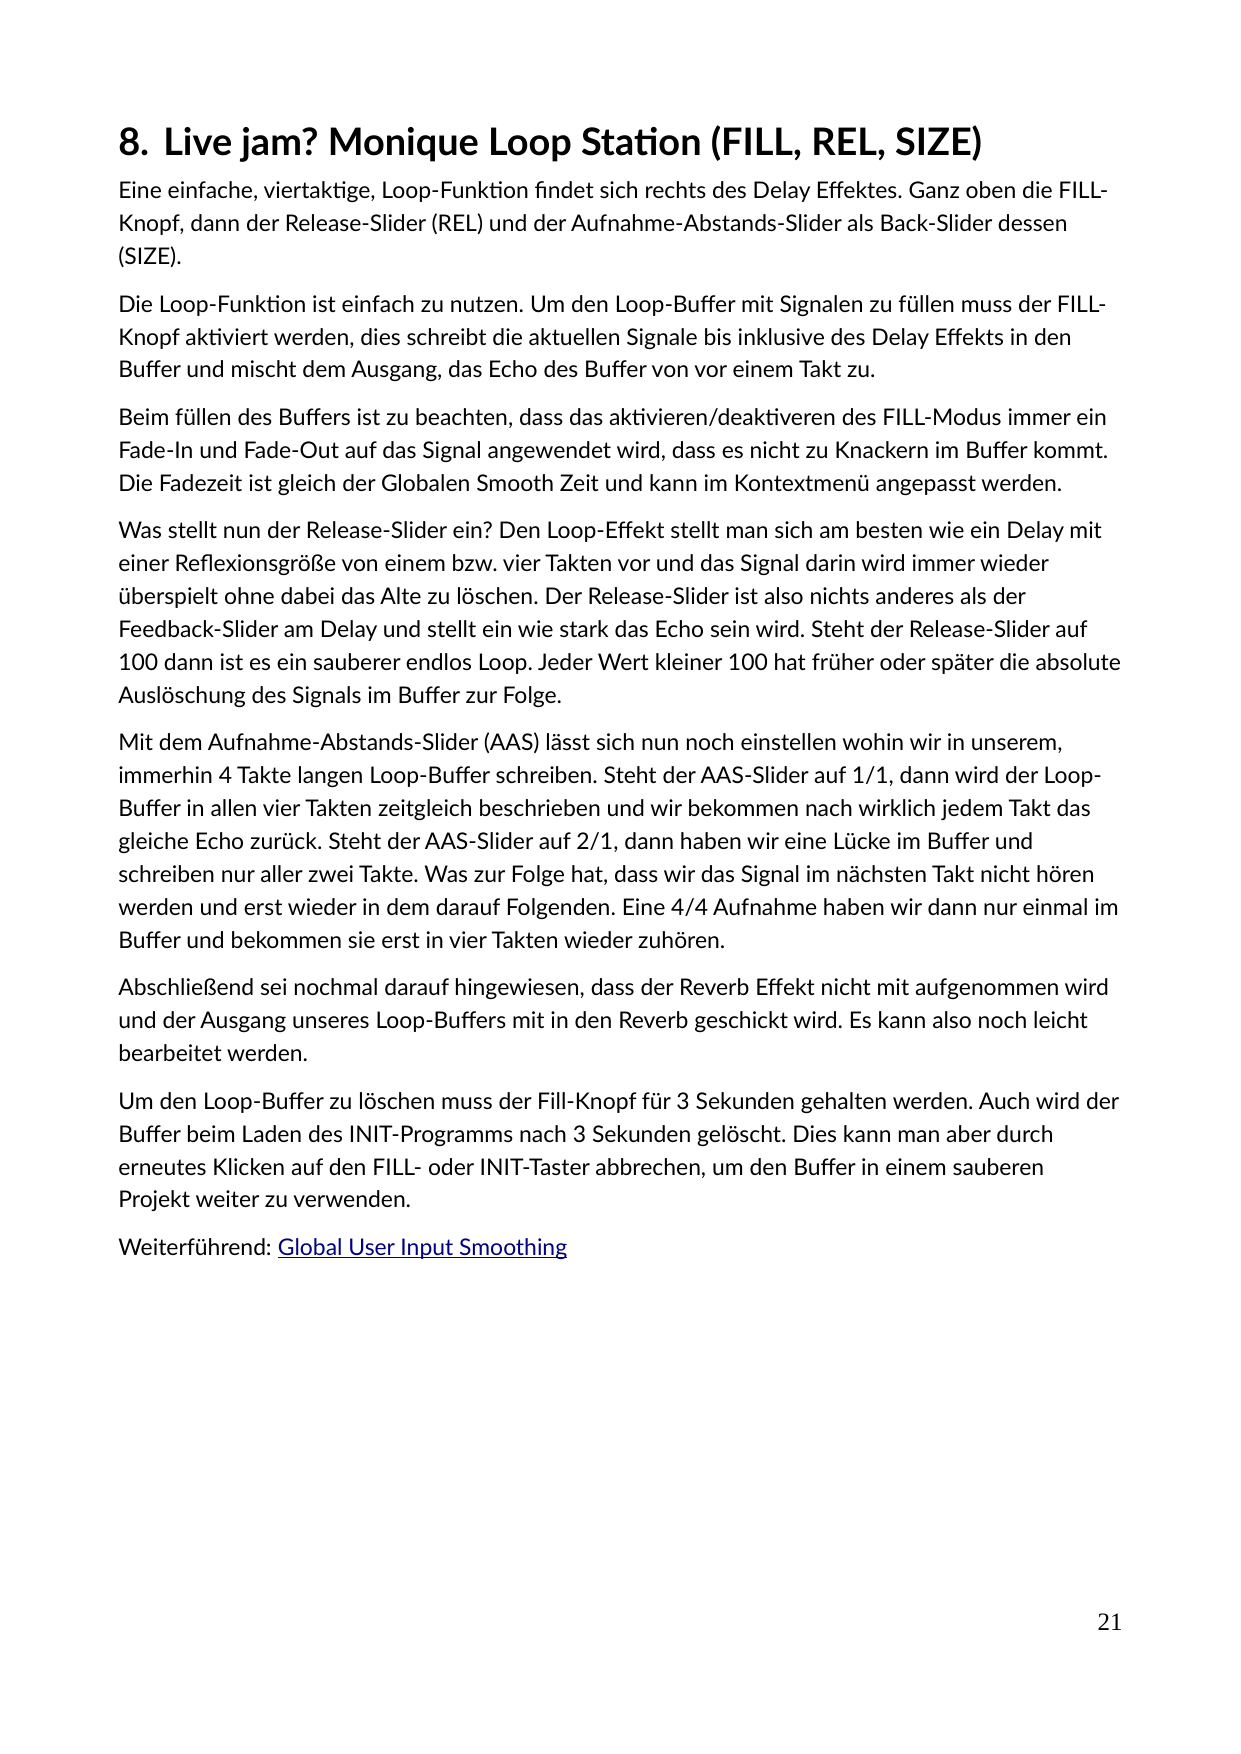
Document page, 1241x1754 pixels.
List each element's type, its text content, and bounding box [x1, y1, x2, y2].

text Mit dem Aufnahme-Abstands-Slider (AAS) lässt sich nun noch einstellen wohin wir in unserem, immerhin 4 Takte langen Loop-Buffer schreiben. Steht der AAS-Slider auf 1/1, dann wird der Loop-Buffer in allen vier Takten zeitgleich beschrieben und wir bekommen nach wirklich jedem Takt das gleiche Echo zurück. Steht der AAS-Slider auf 2/1, dann haben wir eine Lücke im Buffer und schreiben nur aller zwei Takte. Was zur Folge hat, dass wir das Signal im nächsten Takt nicht hören werden und erst wieder in dem darauf Folgenden. Eine 4/4 Aufnahme haben wir dann nur einmal im Buffer und bekommen sie erst in vier Takten wieder zuhören. [118, 728, 1122, 953]
text Eine einfache, viertaktige, Loop-Funktion findet sich rechts des Delay Effektes. Ganz oben die FILL-Knopf, dann der Release-Slider (REL) und der Aufnahme-Abstands-Slider als Back-Slider dessen (SIZE). [118, 176, 1122, 269]
text Weiterführend: Global User Input Smoothing [118, 1233, 1122, 1260]
text Was stellt nun der Release-Slider ein? Den Loop-Effekt stellt man sich am besten wie ein Delay mit einer Reflexionsgröße von einem bzw. vier Takten vor und das Signal darin wird immer wieder überspielt ohne dabei das Alte zu löschen. Der Release-Slider ist also nichts anderes als der Feedback-Slider am Delay und stellt ein wie stark das Echo sein wird. Steht der Release-Slider auf 100 dann ist es ein sauberer endlos Loop. Jeder Wert kleiner 100 hat früher oder später die absolute Auslöschung des Signals im Buffer zur Folge. [118, 516, 1122, 708]
text Um den Loop-Buffer zu löschen muss der Fill-Knopf für 3 Sekunden gehalten werden. Auch wird der Buffer beim Laden des INIT-Programms nach 3 Sekunden gelöscht. Dies kann man aber durch erneutes Klicken auf den FILL- oder INIT-Taster abbrechen, um den Buffer in einem sauberen Projekt weiter zu verwenden. [118, 1087, 1122, 1213]
text Abschließend sei nochmal darauf hingewiesen, dass der Reverb Effekt nicht mit aufgenommen wird und der Ausgang unseres Loop-Buffers mit in den Reverb geschickt wird. Es kann also noch leicht bearbeitet werden. [118, 973, 1122, 1067]
text Die Loop-Funktion ist einfach zu nutzen. Um den Loop-Buffer mit Signalen zu füllen muss der FILL-Knopf aktiviert werden, dies schreibt die aktuellen Signale bis inklusive des Delay Effekts in den Buffer und mischt dem Ausgang, das Echo des Buffer von vor einem Takt zu. [118, 289, 1122, 383]
text Beim füllen des Buffers ist zu beachten, dass das aktivieren/deaktiveren des FILL-Modus immer ein Fade-In und Fade-Out auf das Signal angewendet wird, dass es nicht zu Knackern im Buffer kommt. Die Fadezeit ist gleich der Globalen Smooth Zeit und kann im Kontextmenü angepasst werden. [118, 403, 1122, 496]
subtitle Live jam? Monique Loop Station (FILL, REL, SIZE) [118, 118, 1122, 164]
